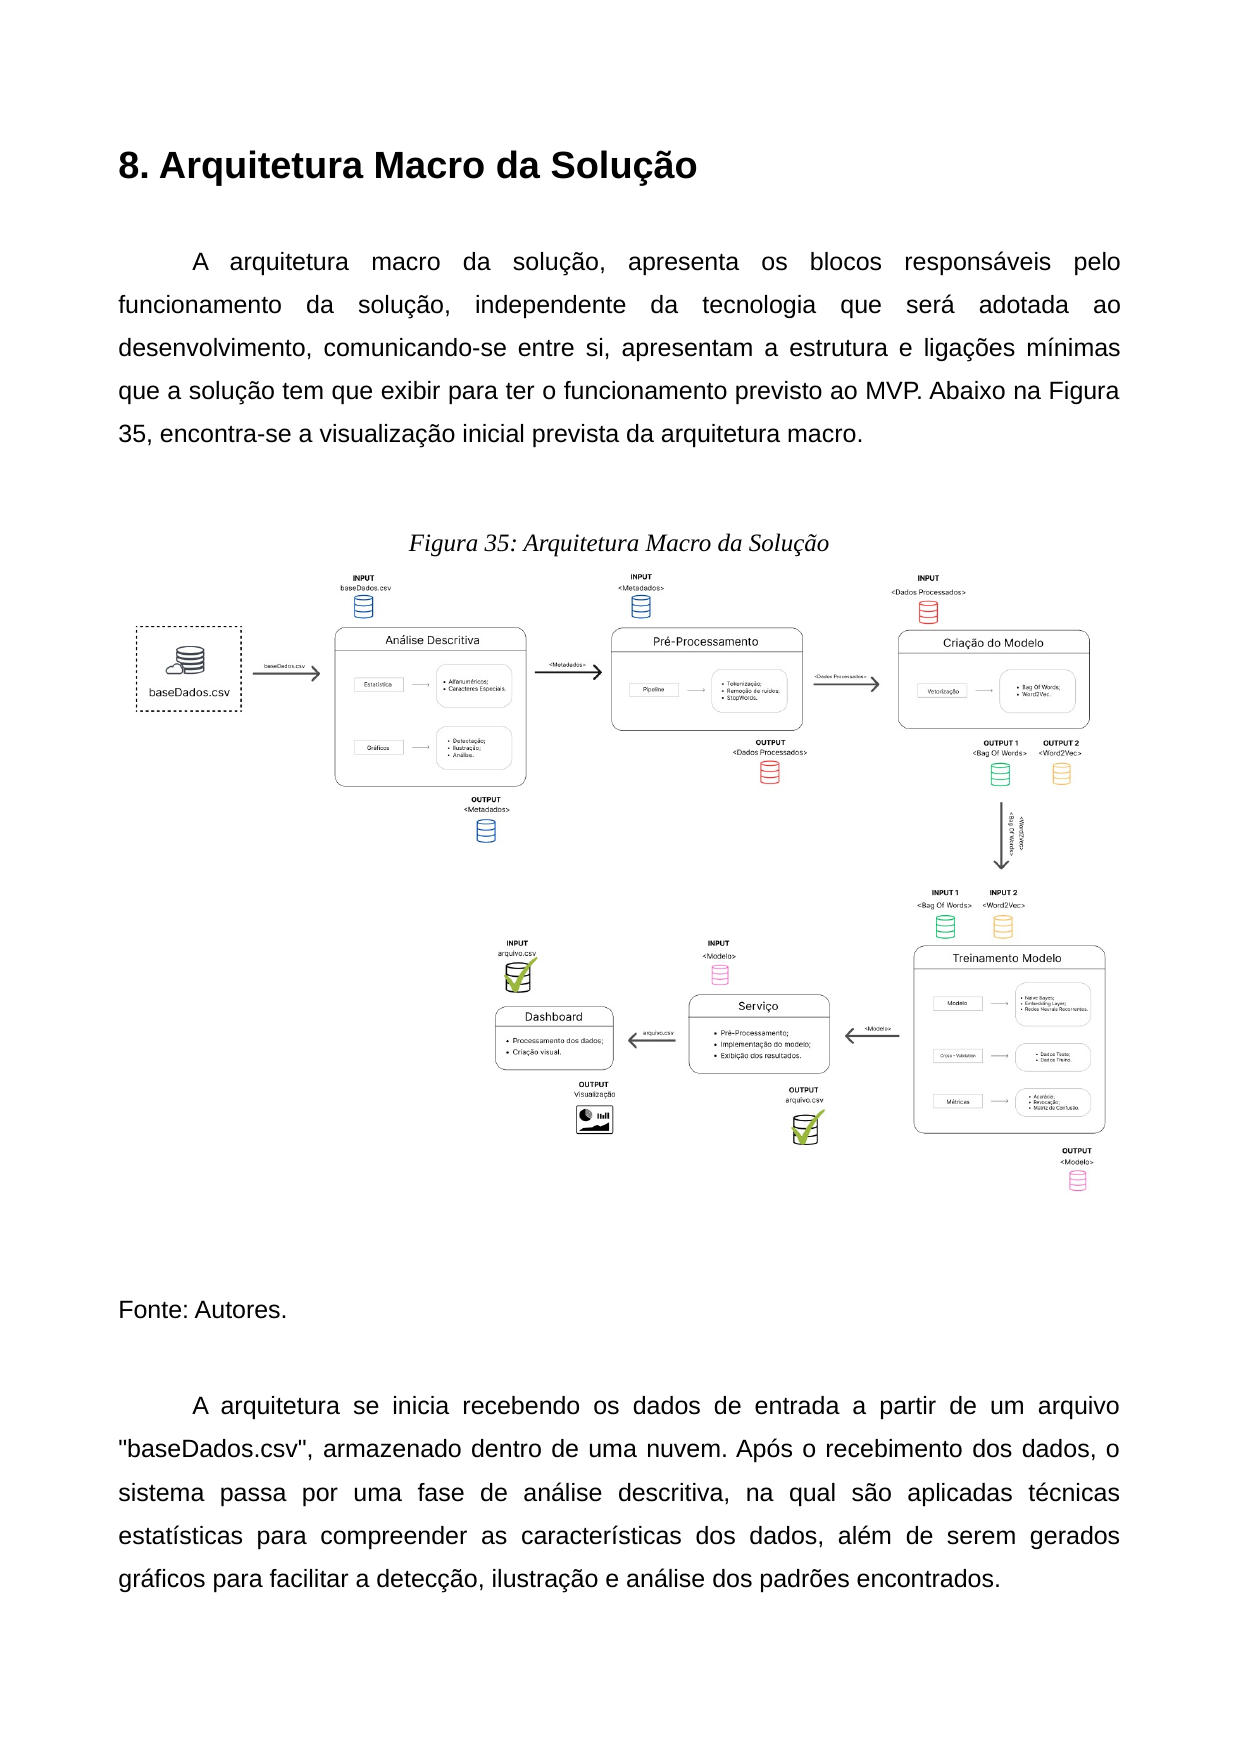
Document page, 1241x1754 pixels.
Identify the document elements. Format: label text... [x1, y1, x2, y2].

text A arquitetura se inicia recebendo os dados de entrada a partir de um arquivo "baseDados.csv", armazenado dentro de uma nuvem. Após o recebimento dos dados, o sistema passa por uma fase de análise descritiva, na qual são aplicadas técnicas estatísticas para compreender as características dos dados, além de serem gerados gráficos para facilitar a detecção, ilustração e análise dos padrões encontrados. [118, 1391, 1122, 1592]
text Figura 35: Arquitetura Macro da Solução [118, 528, 1122, 557]
text [118, 557, 1122, 569]
subtitle 8. Arquitetura Macro da Solução [118, 143, 1122, 187]
text Fonte: Autores. [118, 1195, 1122, 1324]
picture [118, 569, 1123, 1195]
text [118, 516, 1122, 528]
text A arquitetura macro da solução, apresenta os blocos responsáveis pelo funcionamento da solução, independente da tecnologia que será adotada ao desenvolvimento, comunicando-se entre si, apresentam a estrutura e ligações mínimas que a solução tem que exibir para ter o funcionamento previsto ao MVP. Abaixo na Figura 35, encontra-se a visualização inicial prevista da arquitetura macro. [118, 247, 1122, 448]
